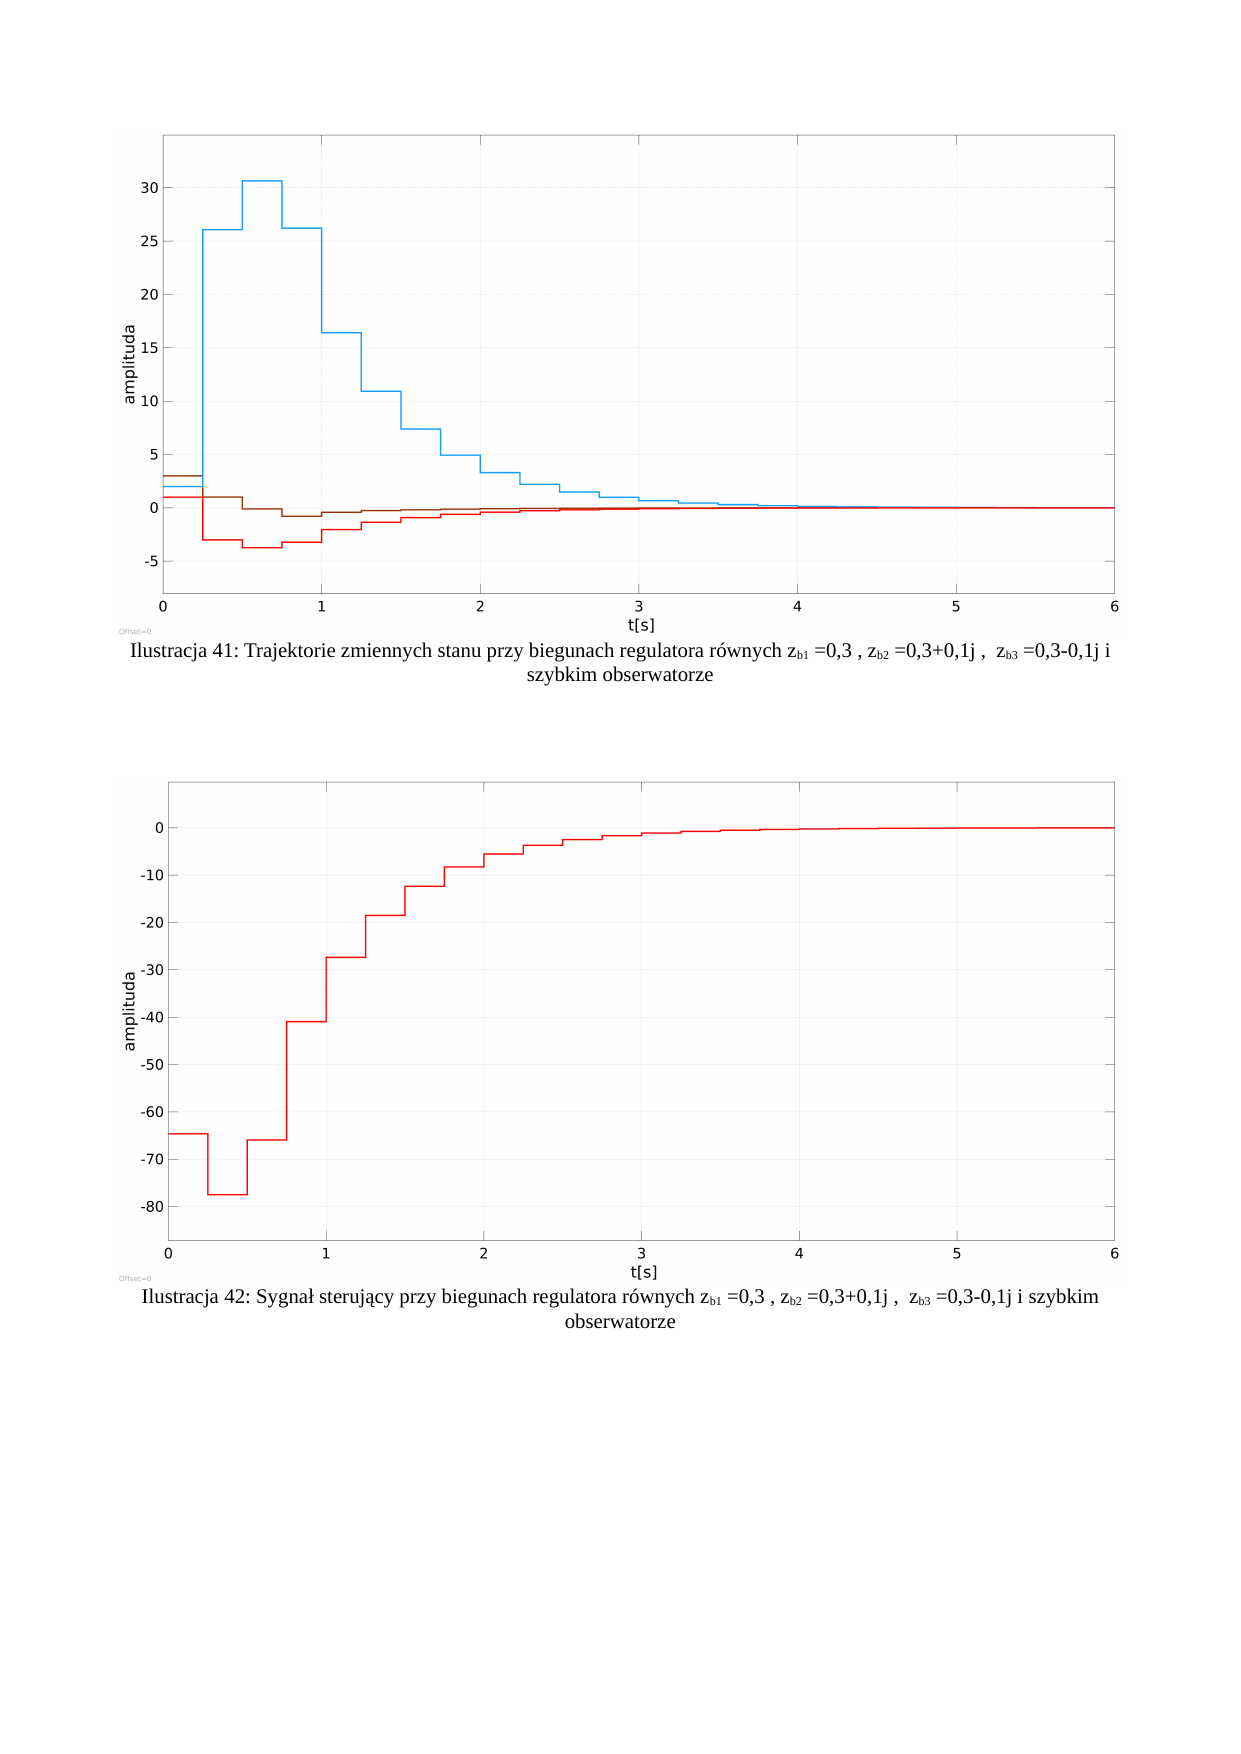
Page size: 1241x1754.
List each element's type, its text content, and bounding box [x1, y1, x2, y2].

picture [118, 777, 1123, 1285]
text Ilustracja 42: Sygnał sterujący przy biegunach regulatora równych zb1 =0,3 , zb2 =0,3+0,1j , zb3 =0,3-0,1j i szybkim obserwatorze [118, 1285, 1122, 1333]
text Ilustracja 41: Trajektorie zmiennych stanu przy biegunach regulatora równych zb1 =0,3 , zb2 =0,3+0,1j , zb3 =0,3-0,1j i szybkim obserwatorze [118, 638, 1122, 686]
picture [118, 130, 1123, 638]
